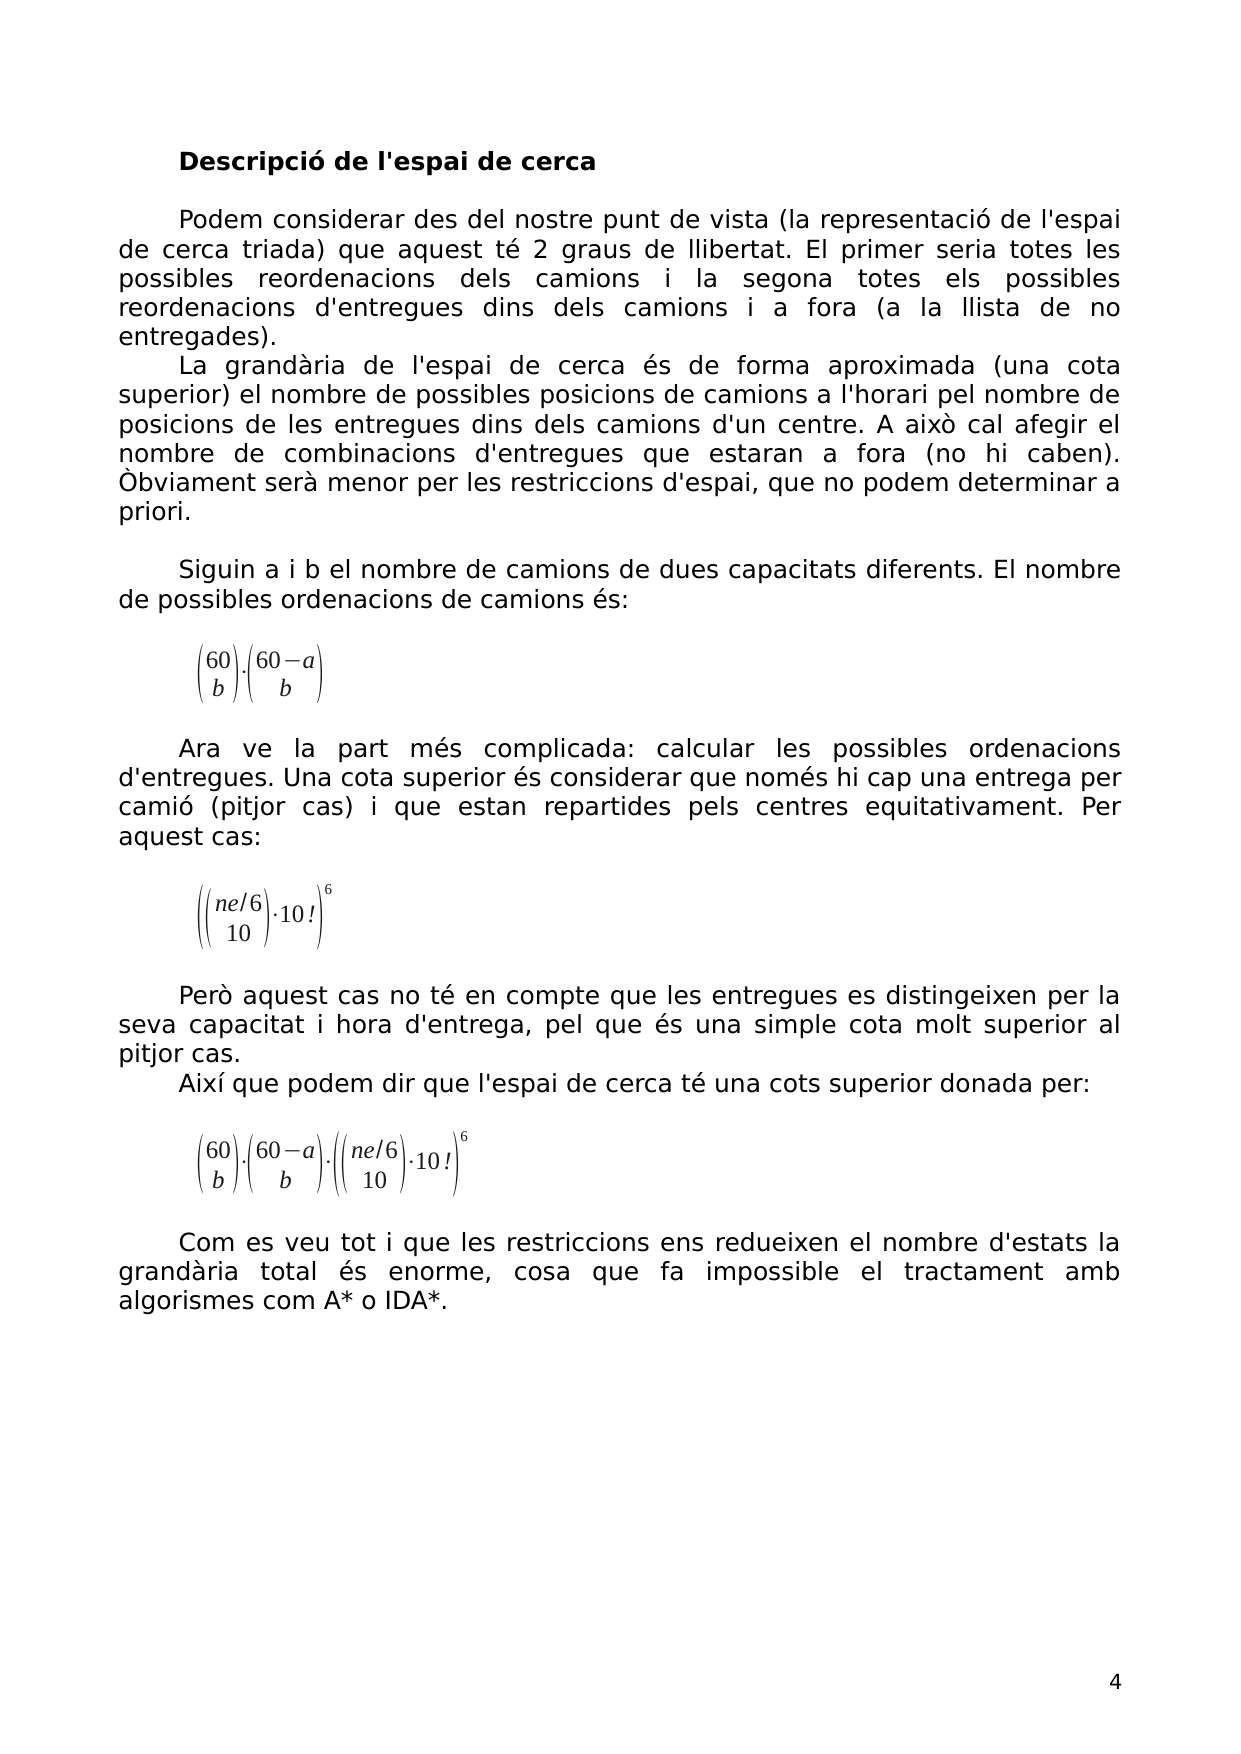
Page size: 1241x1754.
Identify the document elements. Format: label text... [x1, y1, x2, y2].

text Ara ve la part més complicada: calcular les possibles ordenacions d'entregues. Una cota superior és considerar que només hi cap una entrega per camió (pitjor cas) i que estan repartides pels centres equitativament. Per aquest cas: [118, 734, 1122, 851]
text Així que podem dir que l'espai de cerca té una cots superior donada per: [118, 1069, 1122, 1098]
text Com es veu tot i que les restriccions ens redueixen el nombre d'estats la grandària total és enorme, cosa que fa impossible el tractament amb algorismes com A* o IDA*. [118, 1228, 1122, 1316]
text Però aquest cas no té en compte que les entregues es distingeixen per la seva capacitat i hora d'entrega, pel que és una simple cota molt superior al pitjor cas. [118, 981, 1122, 1069]
text Descripció de l'espai de cerca [118, 147, 1122, 176]
text Siguin a i b el nombre de camions de dues capacitats diferents. El nombre de possibles ordenacions de camions és: [118, 556, 1122, 614]
text Podem considerar des del nostre punt de vista (la representació de l'espai de cerca triada) que aquest té 2 graus de llibertat. El primer seria totes les possibles reordenacions dels camions i la segona totes els possibles reordenacions d'entregues dins dels camions i a fora (a la llista de no entregades). [118, 206, 1122, 351]
text La grandària de l'espai de cerca és de forma aproximada (una cota superior) el nombre de possibles posicions de camions a l'horari pel nombre de posicions de les entregues dins dels camions d'un centre. A això cal afegir el nombre de combinacions d'entregues que estaran a fora (no hi caben). Òbviament serà menor per les restriccions d'espai, que no podem determinar a priori. [118, 351, 1122, 526]
